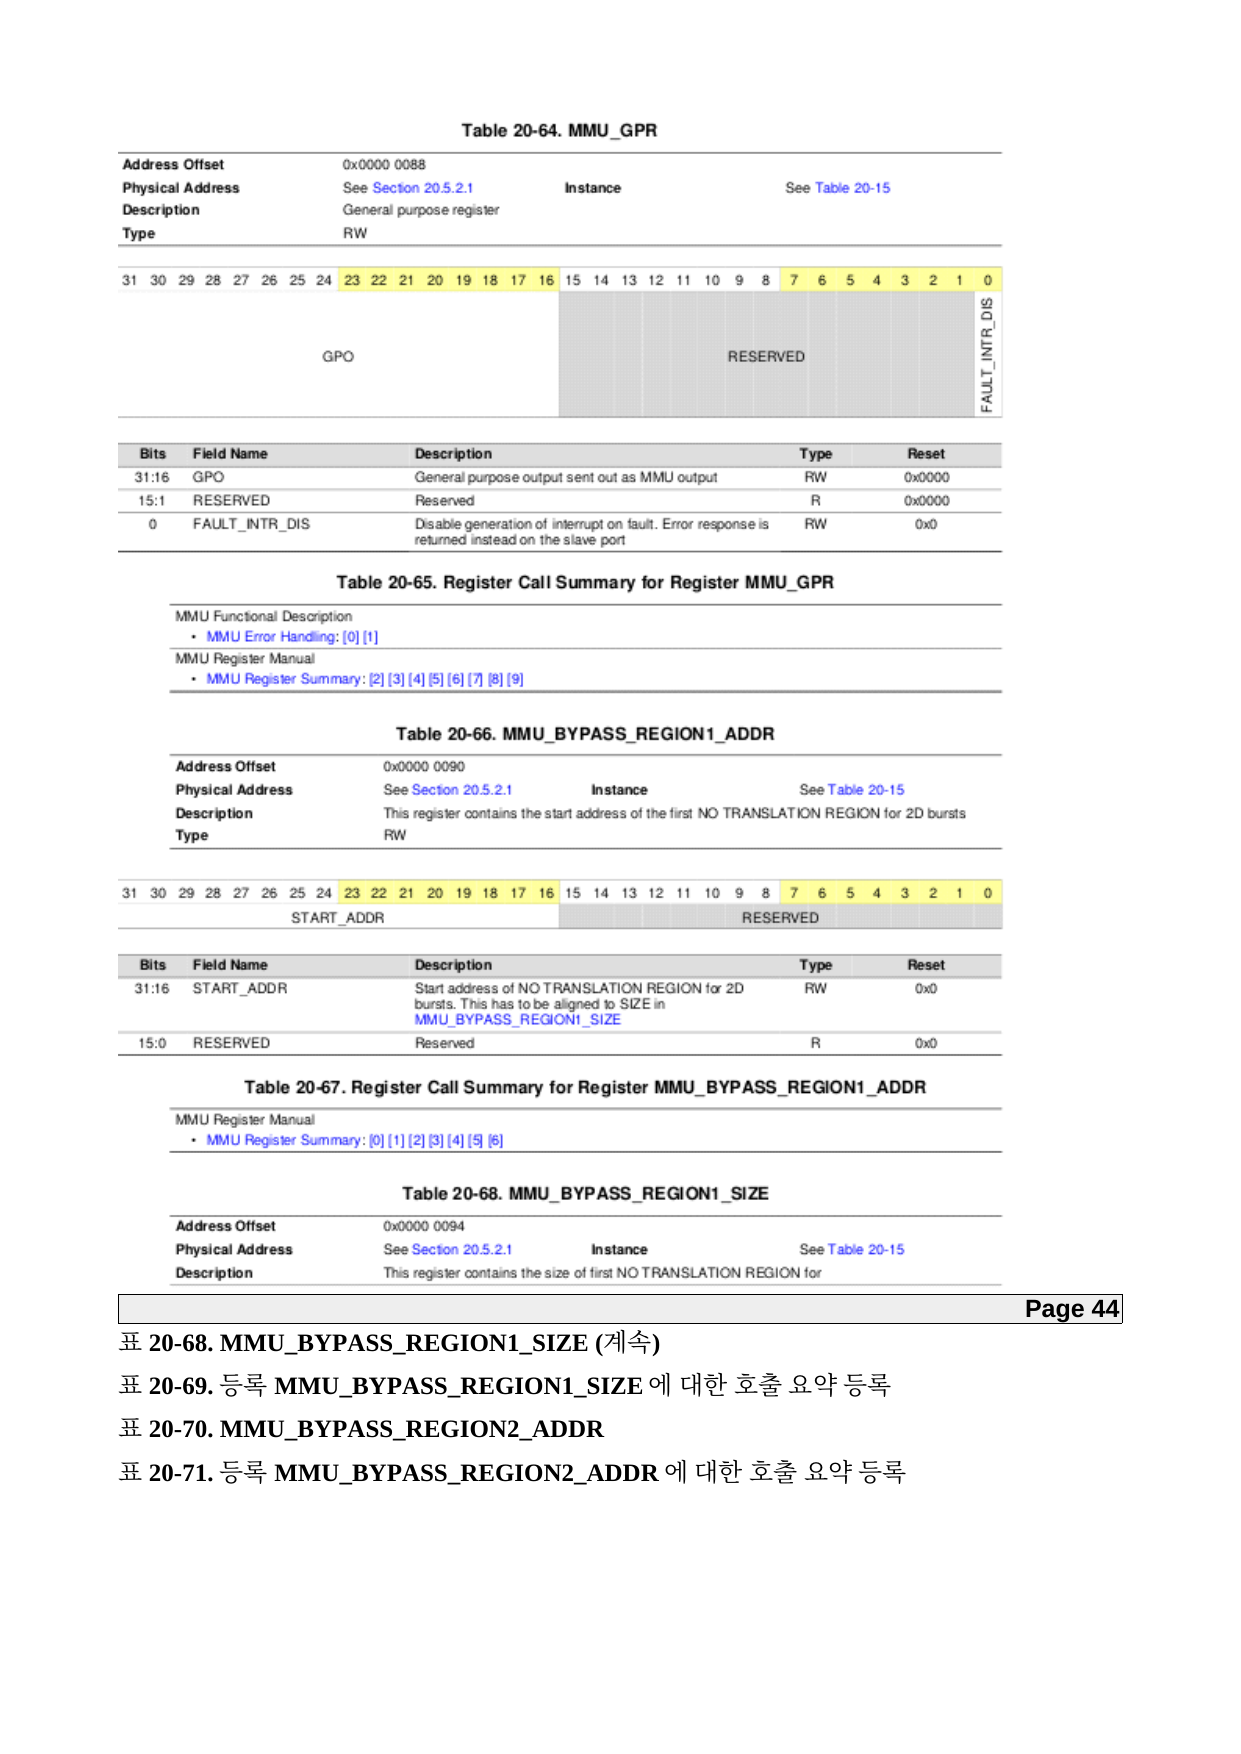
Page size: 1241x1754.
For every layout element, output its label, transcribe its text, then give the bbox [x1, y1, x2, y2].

text 표 20-68. MMU_BYPASS_REGION1_SIZE (계속) [118, 1324, 1122, 1359]
table_header Page 44 [119, 1295, 1122, 1323]
text 표 20-69. 등록 MMU_BYPASS_REGION1_SIZE에 대한 호출 요약 등록 [118, 1366, 1122, 1402]
text 표 20-70. MMU_BYPASS_REGION2_ADDR [118, 1409, 1122, 1445]
text 표 20-71. 등록 MMU_BYPASS_REGION2_ADDR에 대한 호출 요약 등록 [118, 1452, 1122, 1488]
